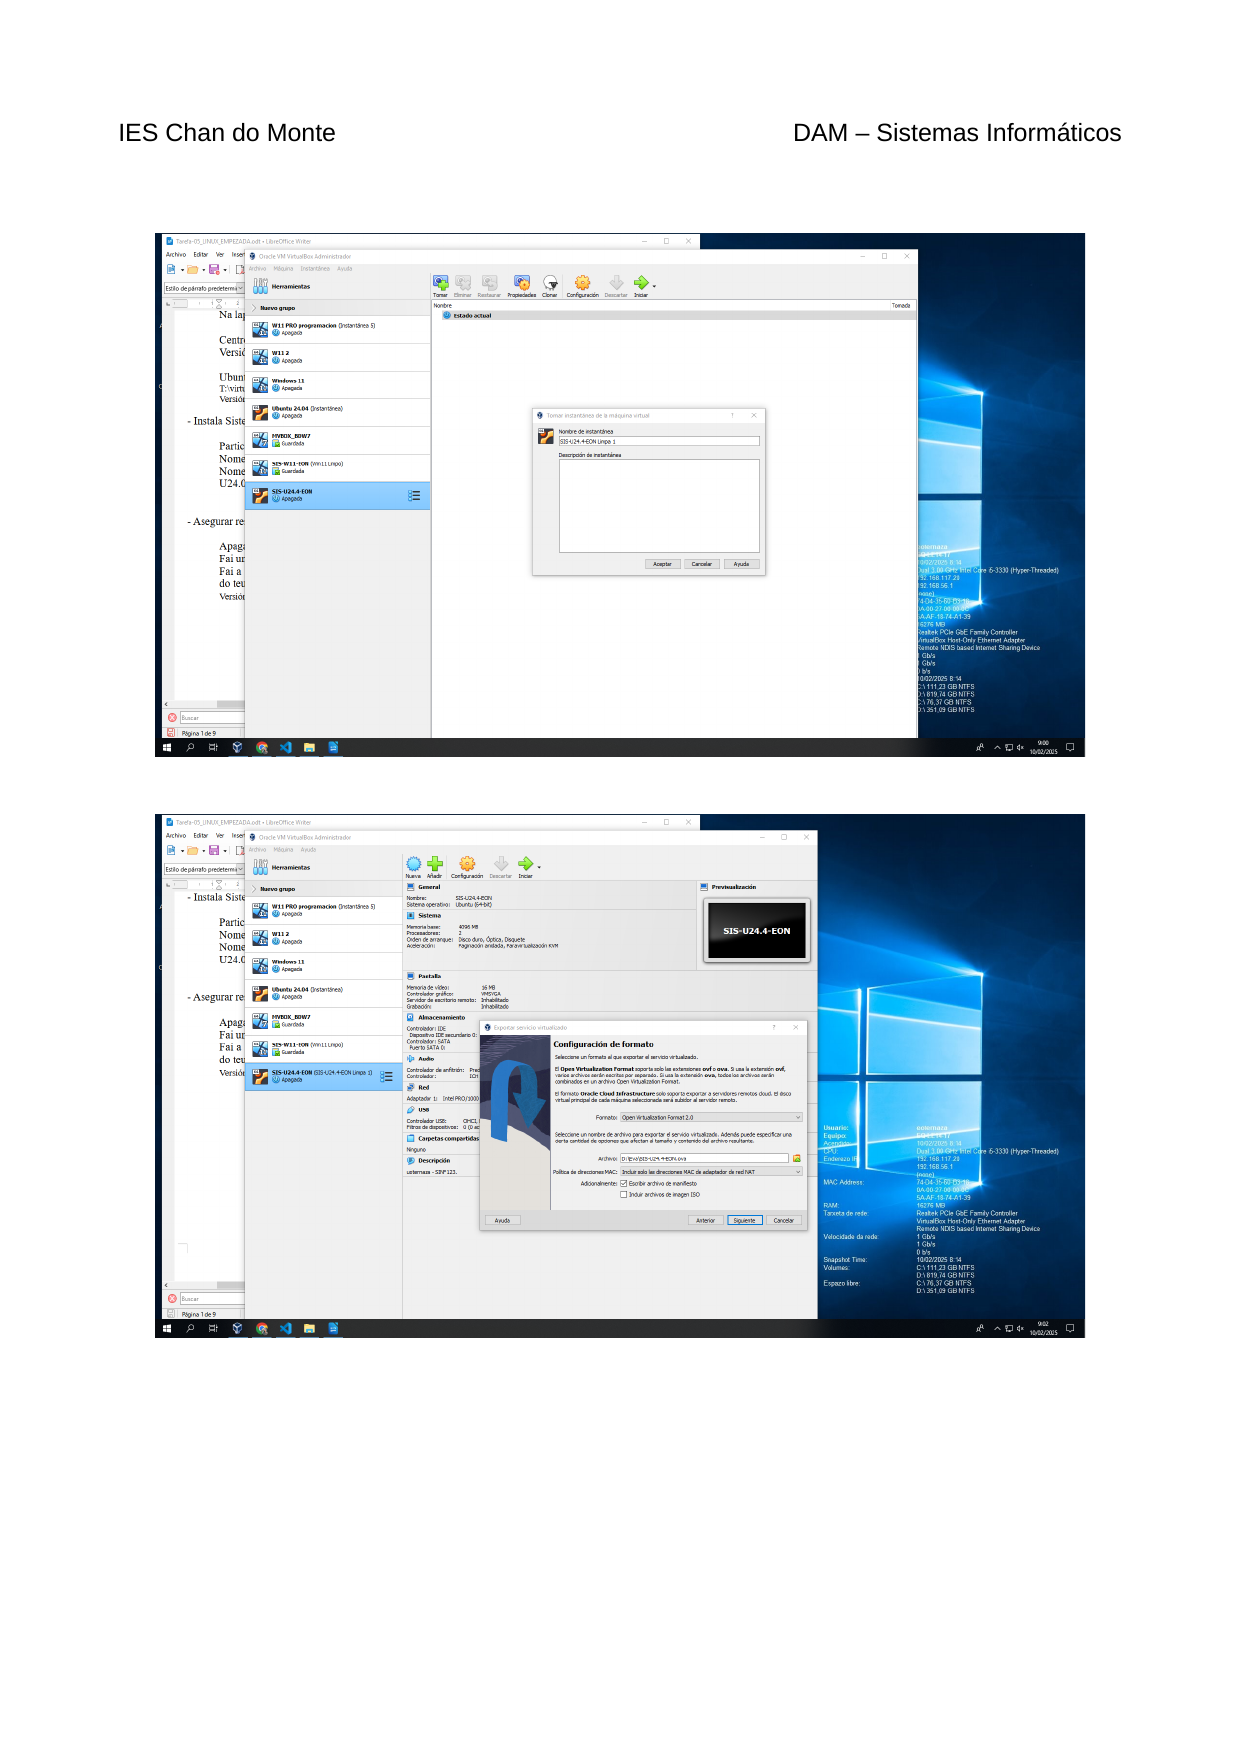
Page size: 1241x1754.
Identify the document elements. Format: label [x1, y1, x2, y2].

picture [155, 814, 1086, 1338]
picture [155, 233, 1086, 757]
